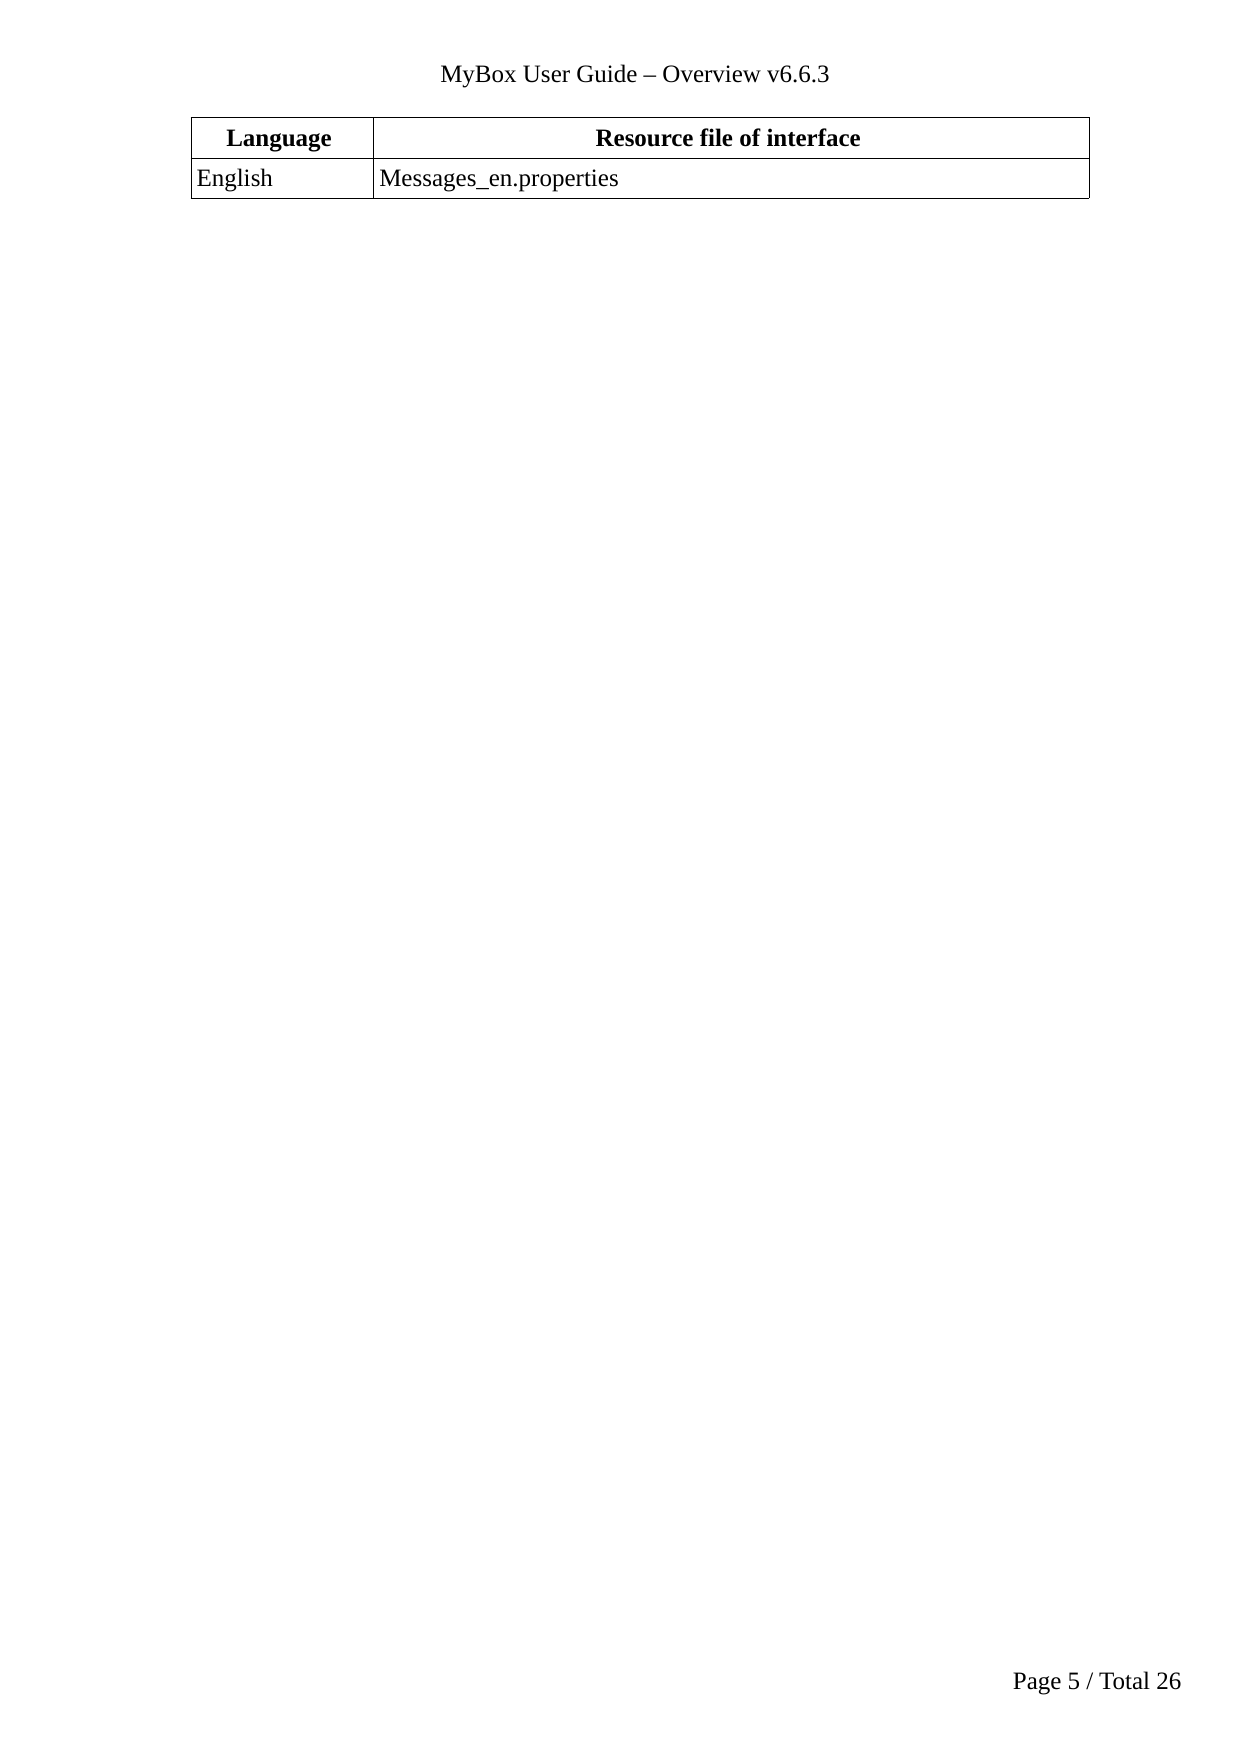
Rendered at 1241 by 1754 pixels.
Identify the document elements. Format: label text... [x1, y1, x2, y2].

table_cell English [192, 159, 373, 198]
table_header Language [192, 118, 373, 158]
table_cell Messages_en.properties [374, 159, 1089, 198]
table_header Resource file of interface [374, 118, 1089, 158]
